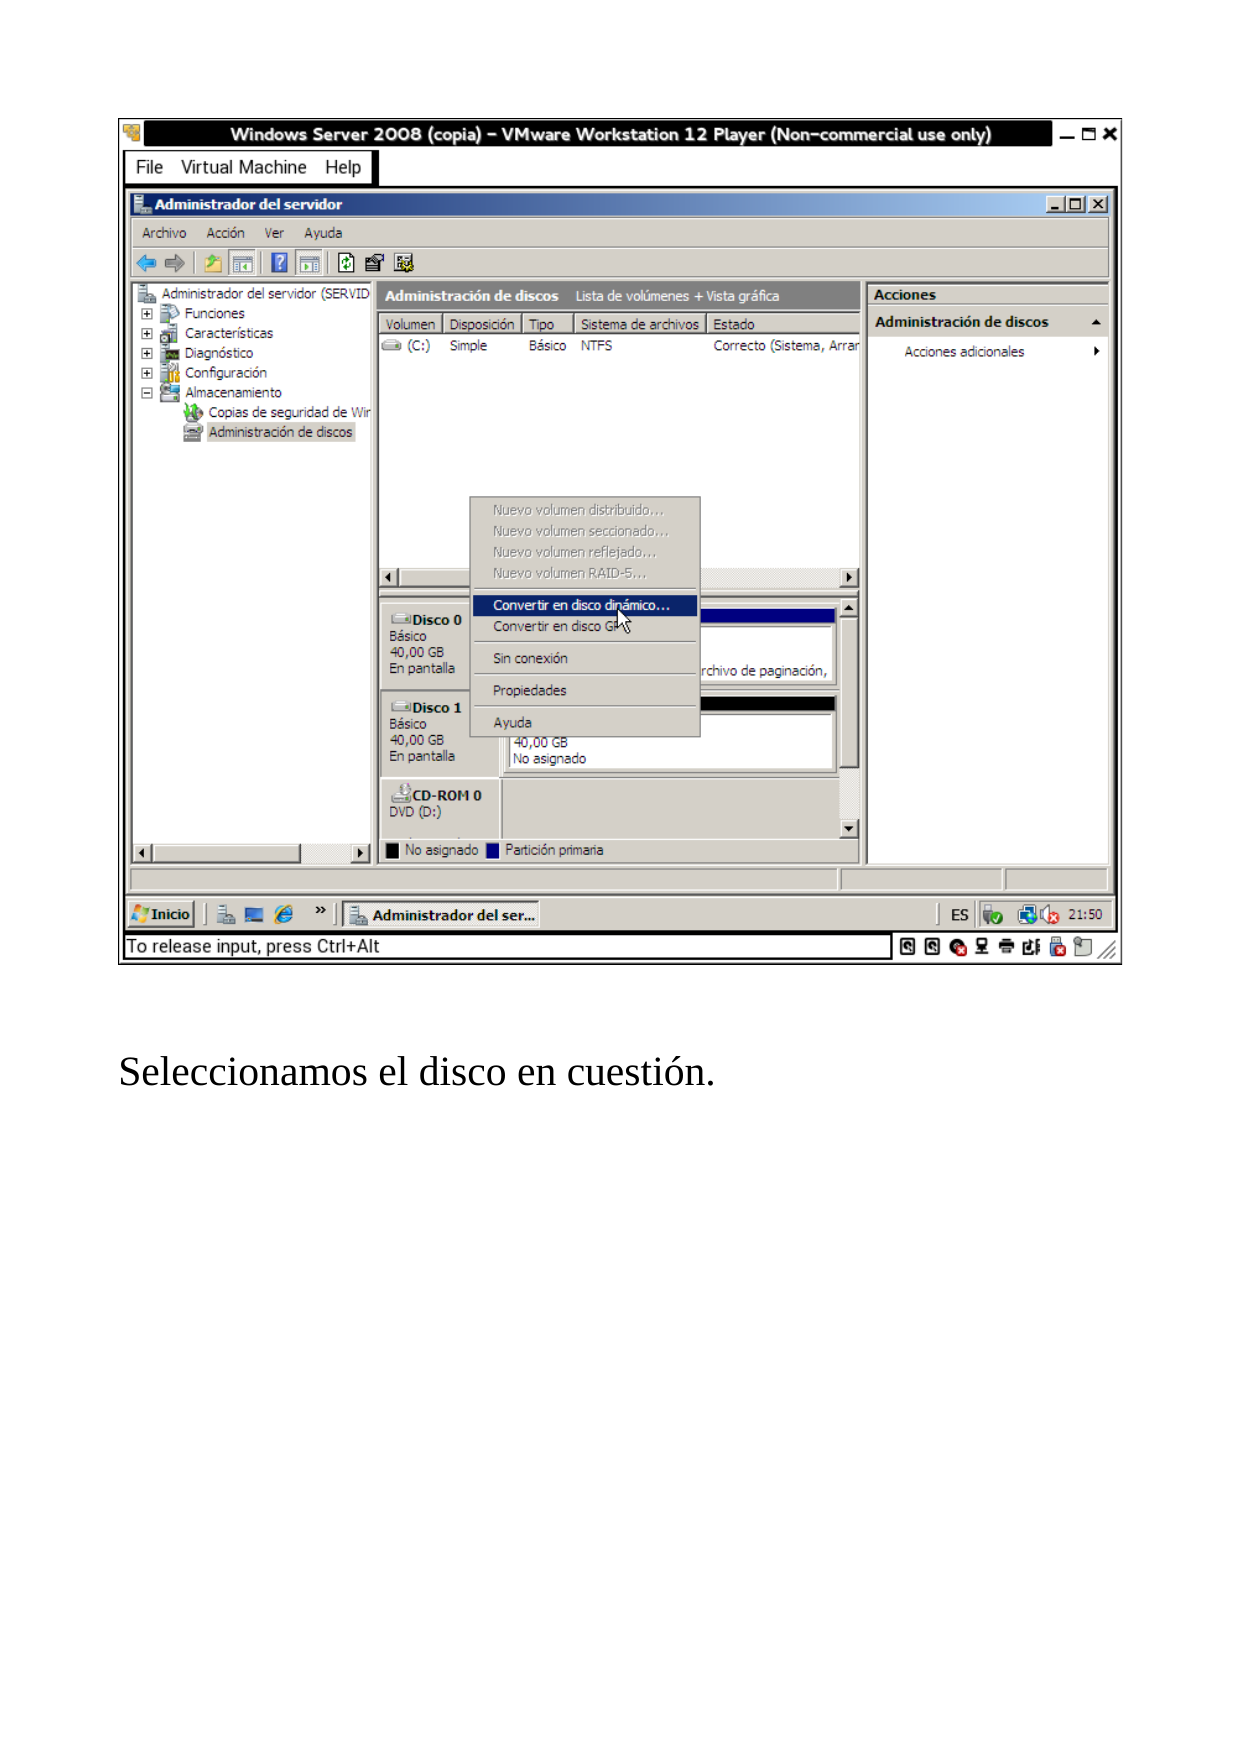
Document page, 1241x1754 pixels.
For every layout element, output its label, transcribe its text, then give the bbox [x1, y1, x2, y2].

picture [118, 118, 1123, 965]
text Seleccionamos el disco en cuestión. [118, 1047, 1122, 1094]
